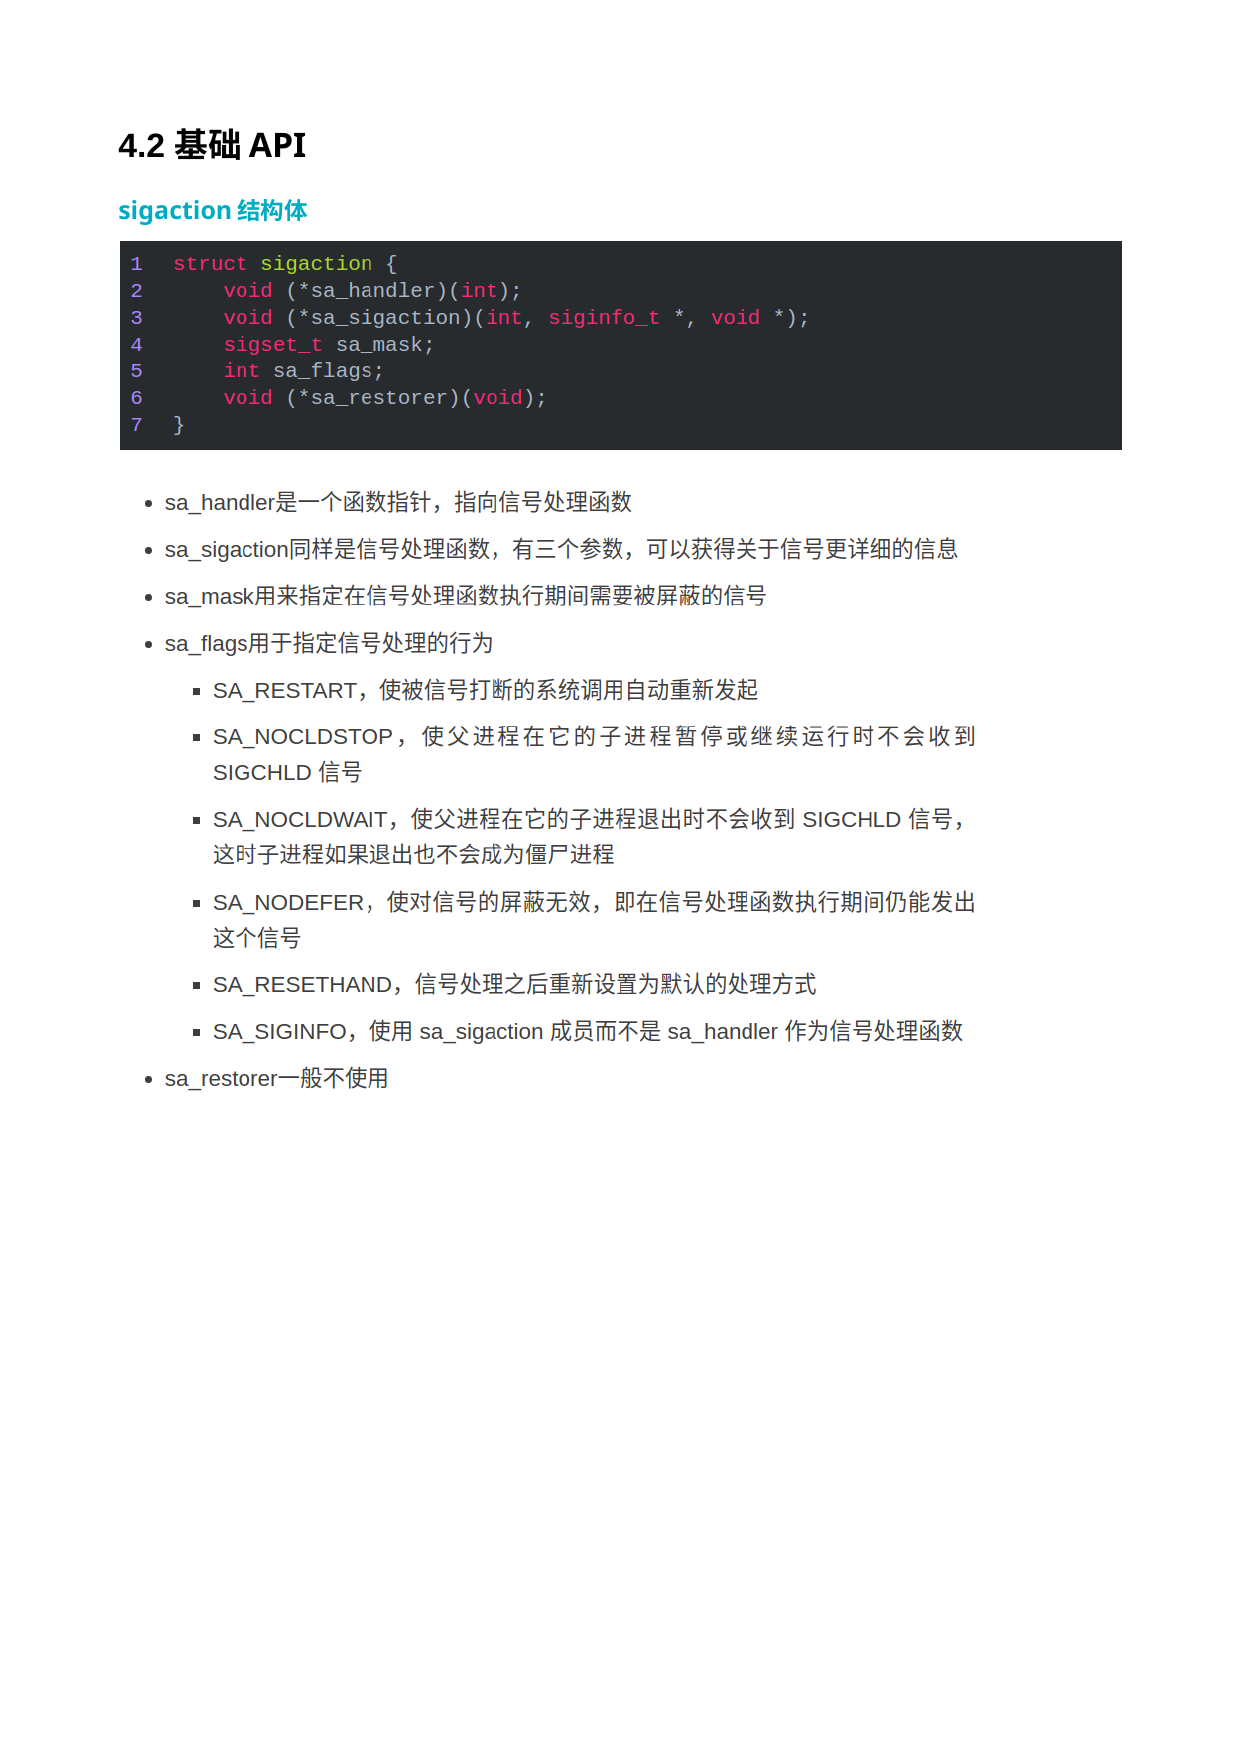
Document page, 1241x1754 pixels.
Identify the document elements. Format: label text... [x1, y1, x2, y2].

subtitle 4.2 基础API [118, 118, 1122, 167]
picture [118, 239, 1123, 1092]
subtitle sigaction结构体 [118, 192, 1122, 227]
